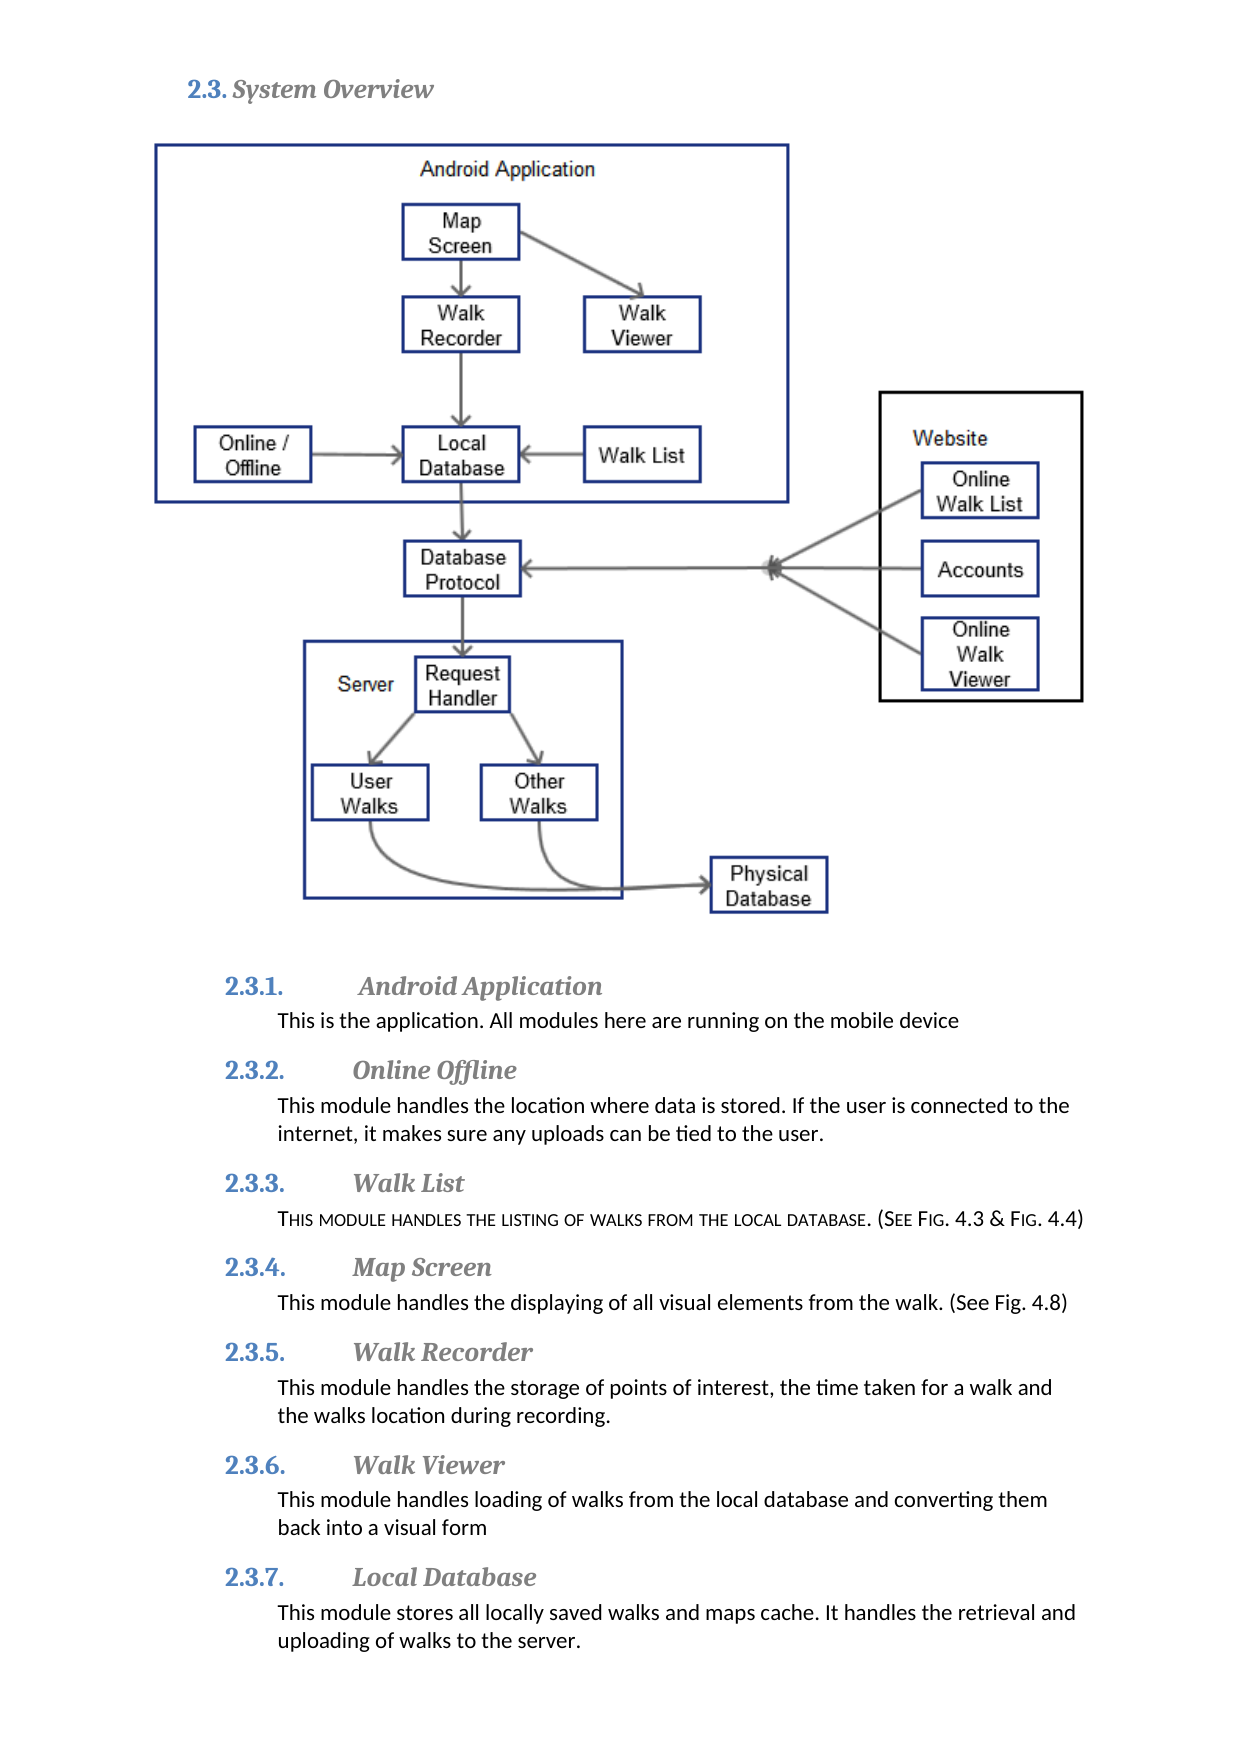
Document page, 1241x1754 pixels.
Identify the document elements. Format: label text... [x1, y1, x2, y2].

text This is the application. All modules here are running on the mobile device [277, 1006, 1090, 1034]
subtitle Android Application [225, 971, 1090, 1002]
subtitle Walk Viewer [225, 1450, 1090, 1481]
text This module handles the displaying of all visual elements from the walk. (See Fig. 4.8) [277, 1288, 1090, 1316]
text This module stores all locally saved walks and maps cache. It handles the retrieval and uploading of walks to the server. [277, 1598, 1090, 1654]
subtitle Local Database [225, 1562, 1090, 1593]
subtitle Map Screen [225, 1252, 1090, 1284]
subtitle System Overview [187, 74, 1090, 105]
text This module handles the storage of points of interest, the time taken for a walk and the walks location during recording. [277, 1373, 1090, 1429]
text This module handles the location where data is stored. If the user is connected to the internet, it makes sure any uploads can be tied to the user. [277, 1091, 1090, 1147]
subtitle Walk List [225, 1168, 1090, 1199]
subtitle Online Offline [225, 1055, 1090, 1086]
subtitle Walk Recorder [225, 1337, 1090, 1368]
text This module handles loading of walks from the local database and converting them back into a visual form [277, 1485, 1090, 1541]
text This module handles the listing of walks from the local database. (See Fig. 4.3 & Fig. 4.4) [277, 1204, 1090, 1232]
